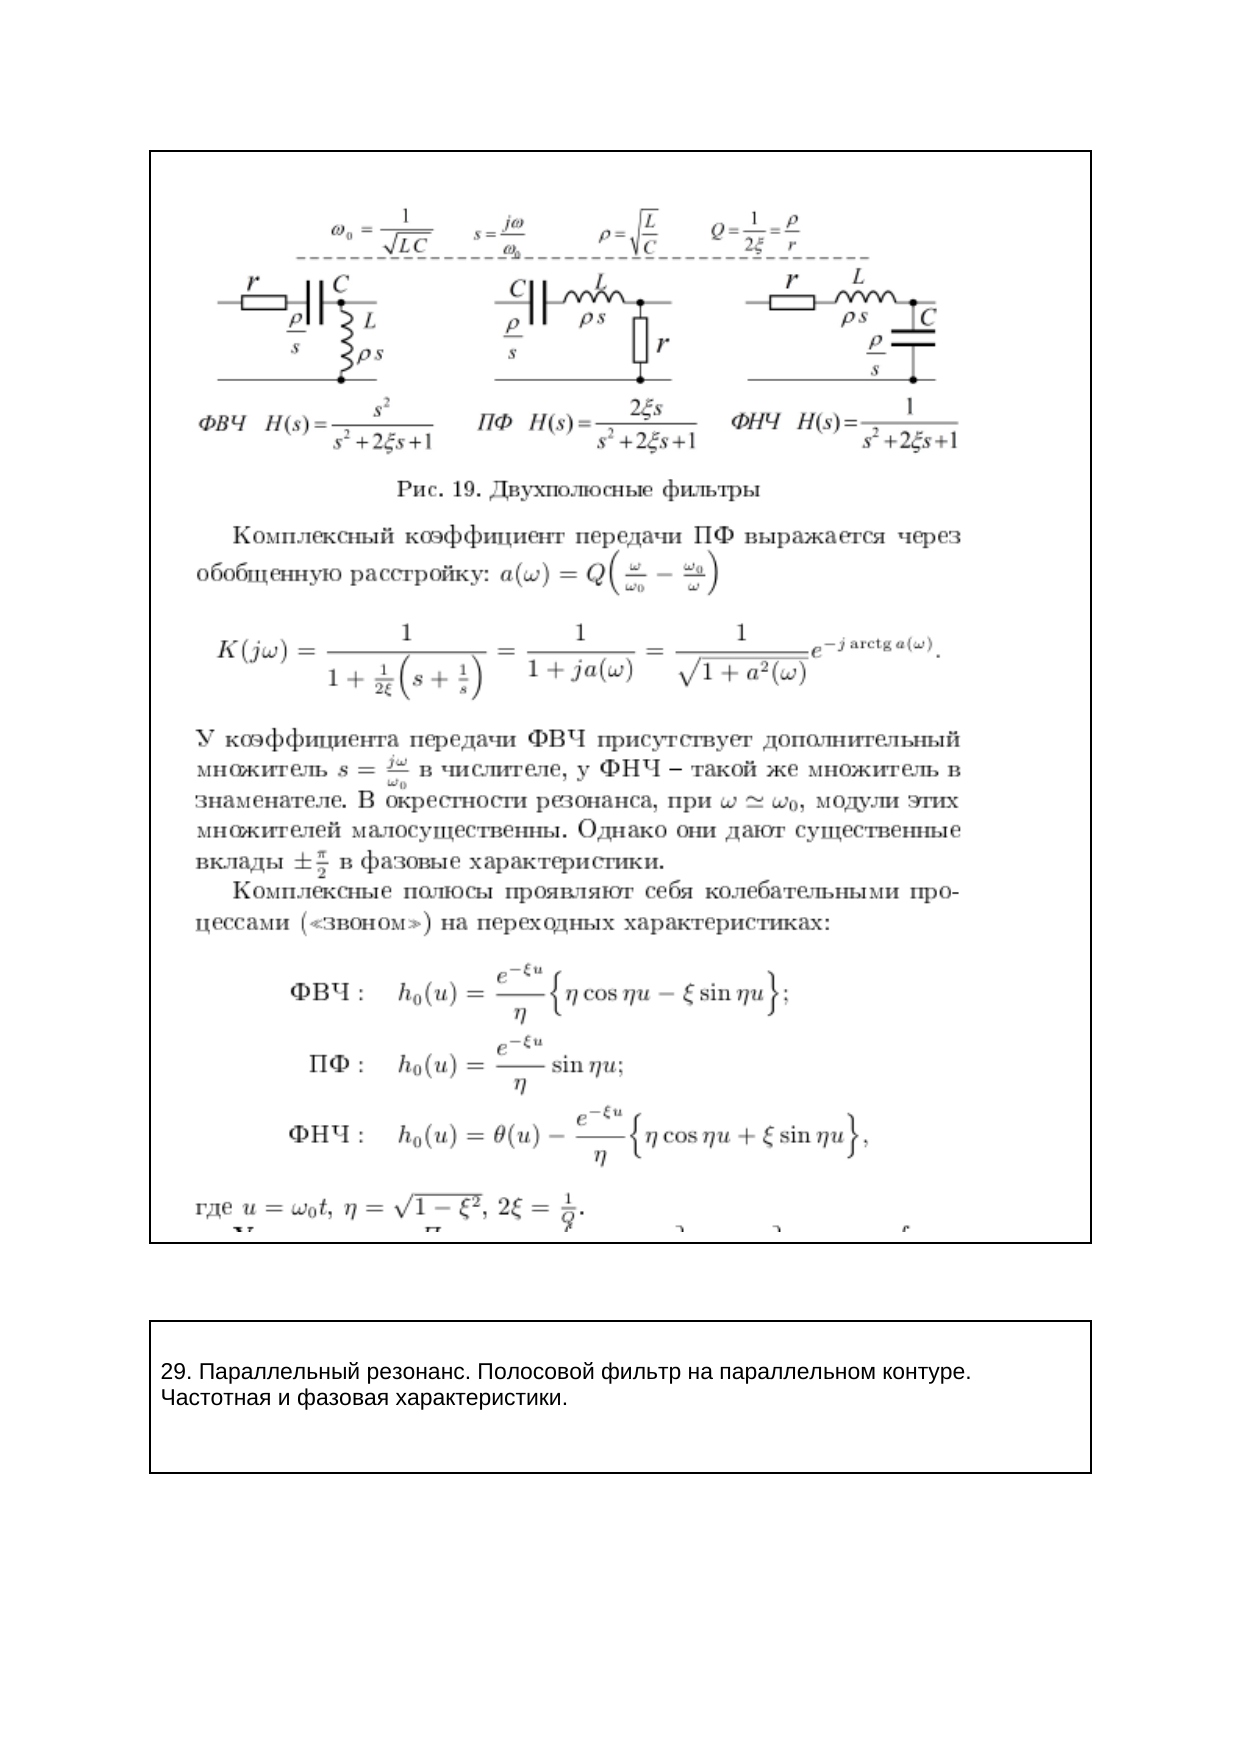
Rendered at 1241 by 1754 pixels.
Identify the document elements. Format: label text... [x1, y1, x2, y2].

picture [160, 162, 987, 1232]
table_cell [151, 152, 1090, 1242]
table_header 29. Параллельный резонанс. Полосовой фильтр на параллельном контуре. Частотная и фазовая характеристики. [151, 1322, 1090, 1472]
